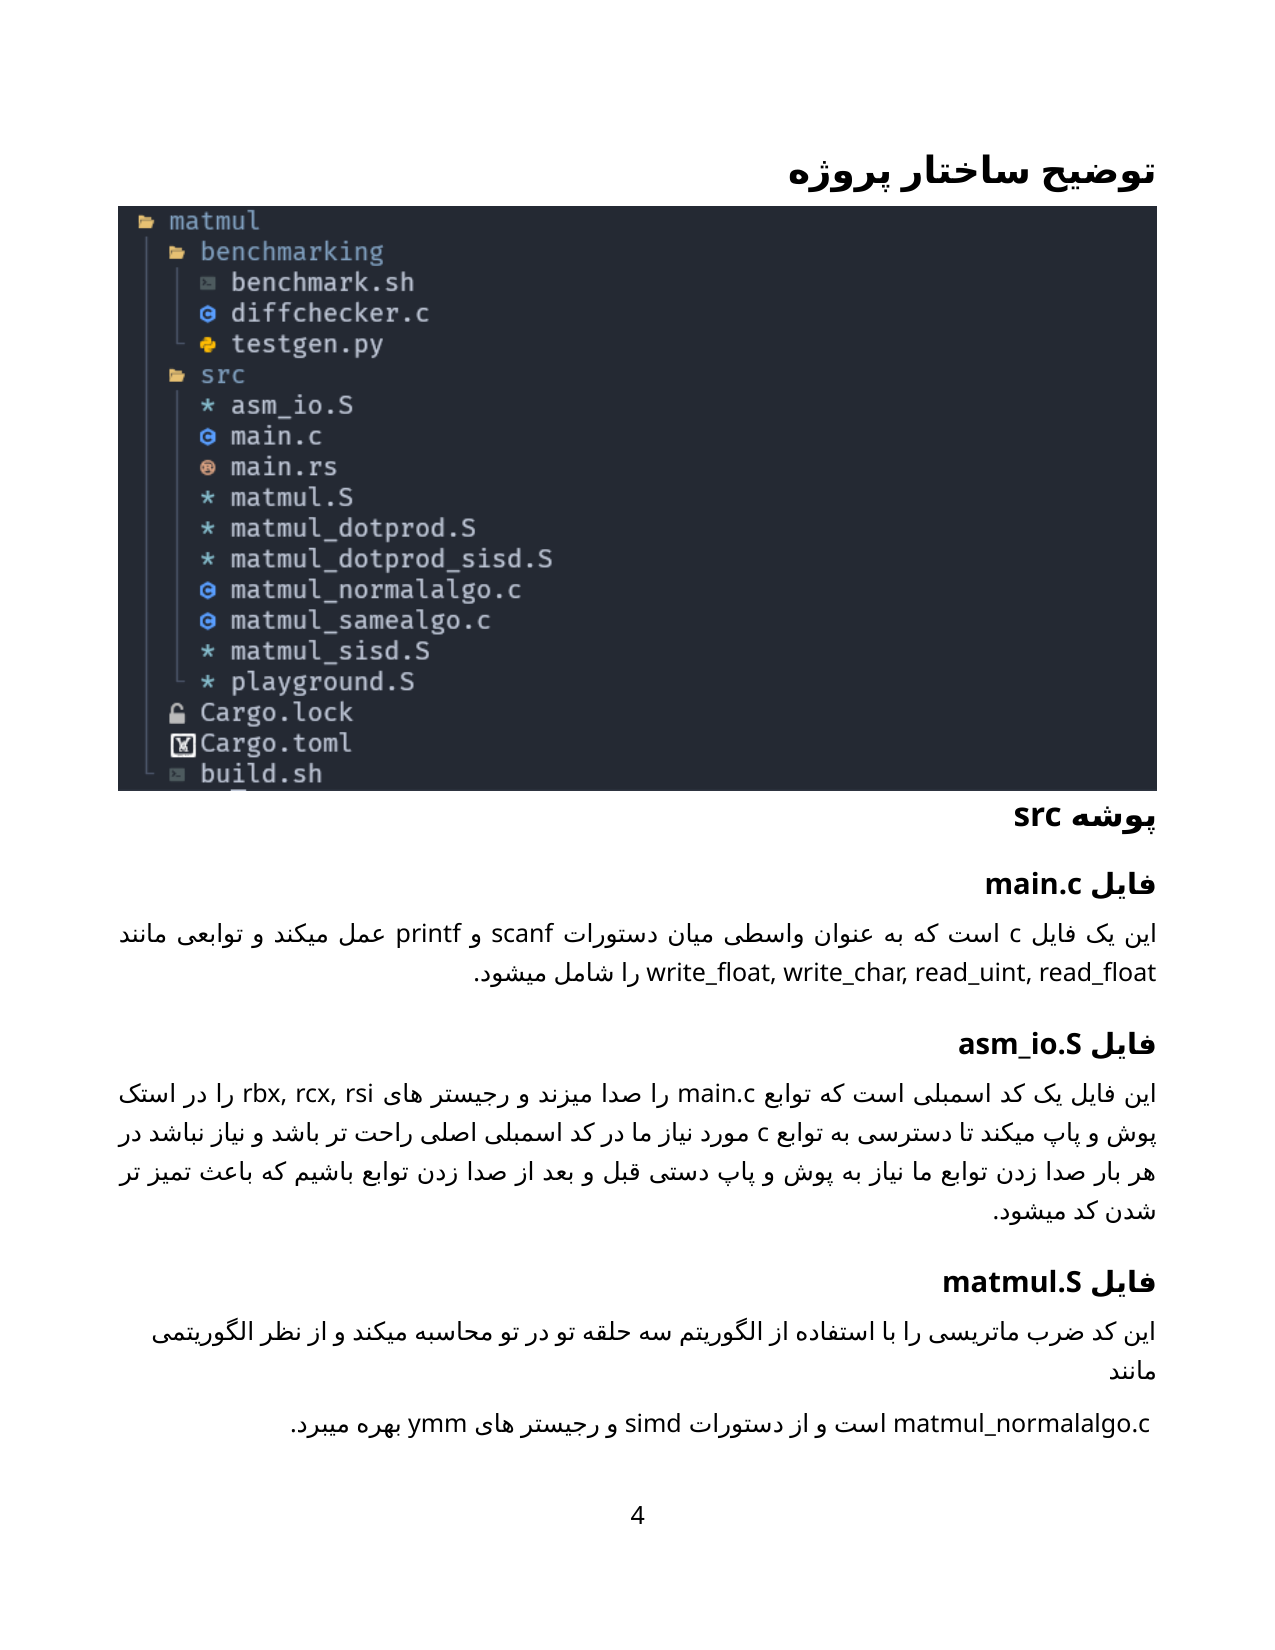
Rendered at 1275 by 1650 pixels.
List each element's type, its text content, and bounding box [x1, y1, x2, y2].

picture [118, 206, 1157, 791]
subtitle فایل main.c [118, 863, 1157, 903]
text این یک فایل c است که به عنوان واسطی میان دستورات scanf و printf عمل میکند و توابعی مانند write_float, write_char, read_uint, read_float را شامل میشود. [118, 916, 1157, 989]
subtitle توضیح ساختار پروژه [118, 143, 1157, 194]
text این فایل یک کد اسمبلی است که توابع main.c را صدا میزند و رجیستر های rbx, rcx, rsi را در استک پوش و پاپ میکند تا دسترسی به توابع c مورد نیاز ما در کد اسمبلی اصلی راحت تر باشد و نیاز نباشد در هر بار صدا زدن توابع ما نیاز به پوش و پاپ دستی قبل و بعد از صدا زدن توابع باشیم که باعث تمیز تر شدن کد میشود. [118, 1075, 1157, 1227]
text این کد ضرب ماتریسی را با استفاده از الگوریتم سه حلقه تو در تو محاسبه میکند و از نظر الگوریتمی مانند [118, 1313, 1157, 1386]
subtitle فایل matmul.S [118, 1261, 1157, 1301]
subtitle فایل asm_io.S [118, 1023, 1157, 1063]
text matmul_normalalgo.c است و از دستورات simd و رجیستر های ymm بهره میبرد. [118, 1406, 1157, 1440]
subtitle پوشه src [118, 791, 1157, 836]
